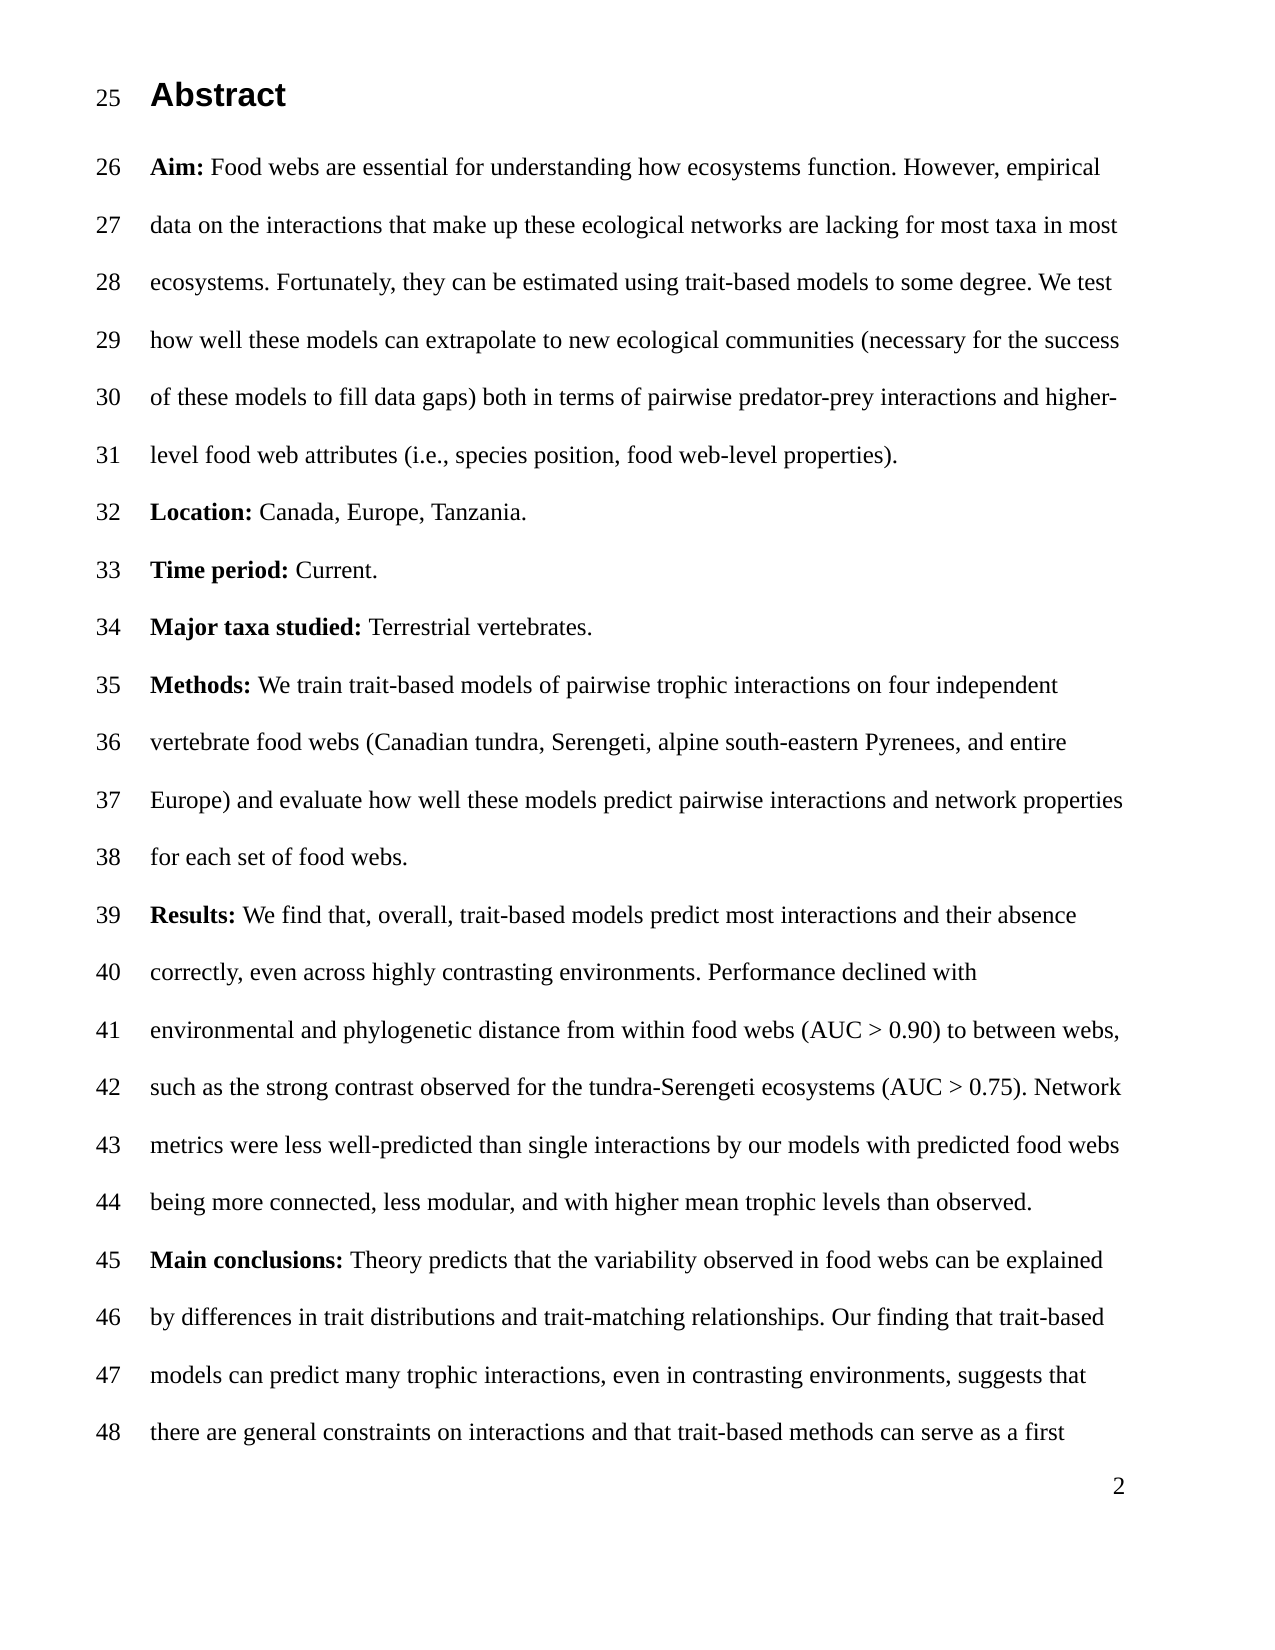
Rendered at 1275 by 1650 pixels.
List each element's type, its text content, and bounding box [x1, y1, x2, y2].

text Results: We find that, overall, trait-based models predict most interactions and their absence correctly, even across highly contrasting environments. Performance declined with environmental and phylogenetic distance from within food webs (AUC > 0.90) to between webs, such as the strong contrast observed for the tundra-Serengeti ecosystems (AUC > 0.75). Network metrics were less well-predicted than single interactions by our models with predicted food webs being more connected, less modular, and with higher mean trophic levels than observed. [150, 900, 1125, 1216]
text Time period: Current. [150, 555, 1125, 583]
text Methods: We train trait-based models of pairwise trophic interactions on four independent vertebrate food webs (Canadian tundra, Serengeti, alpine south-eastern Pyrenees, and entire Europe) and evaluate how well these models predict pairwise interactions and network properties for each set of food webs. [150, 670, 1125, 871]
text Aim: Food webs are essential for understanding how ecosystems function. However, empirical data on the interactions that make up these ecological networks are lacking for most taxa in most ecosystems. Fortunately, they can be estimated using trait-based models to some degree. We test how well these models can extrapolate to new ecological communities (necessary for the success of these models to fill data gaps) both in terms of pairwise predator-prey interactions and higher-level food web attributes (i.e., species position, food web-level properties). [150, 152, 1125, 468]
text Major taxa studied: Terrestrial vertebrates. [150, 612, 1125, 641]
text Main conclusions: Theory predicts that the variability observed in food webs can be explained by differences in trait distributions and trait-matching relationships. Our finding that trait-based models can predict many trophic interactions, even in contrasting environments, suggests that there are general constraints on interactions and that trait-based methods can serve as a first [150, 1245, 1125, 1446]
text Location: Canada, Europe, Tanzania. [150, 497, 1125, 526]
subtitle Abstract [150, 75, 1125, 114]
